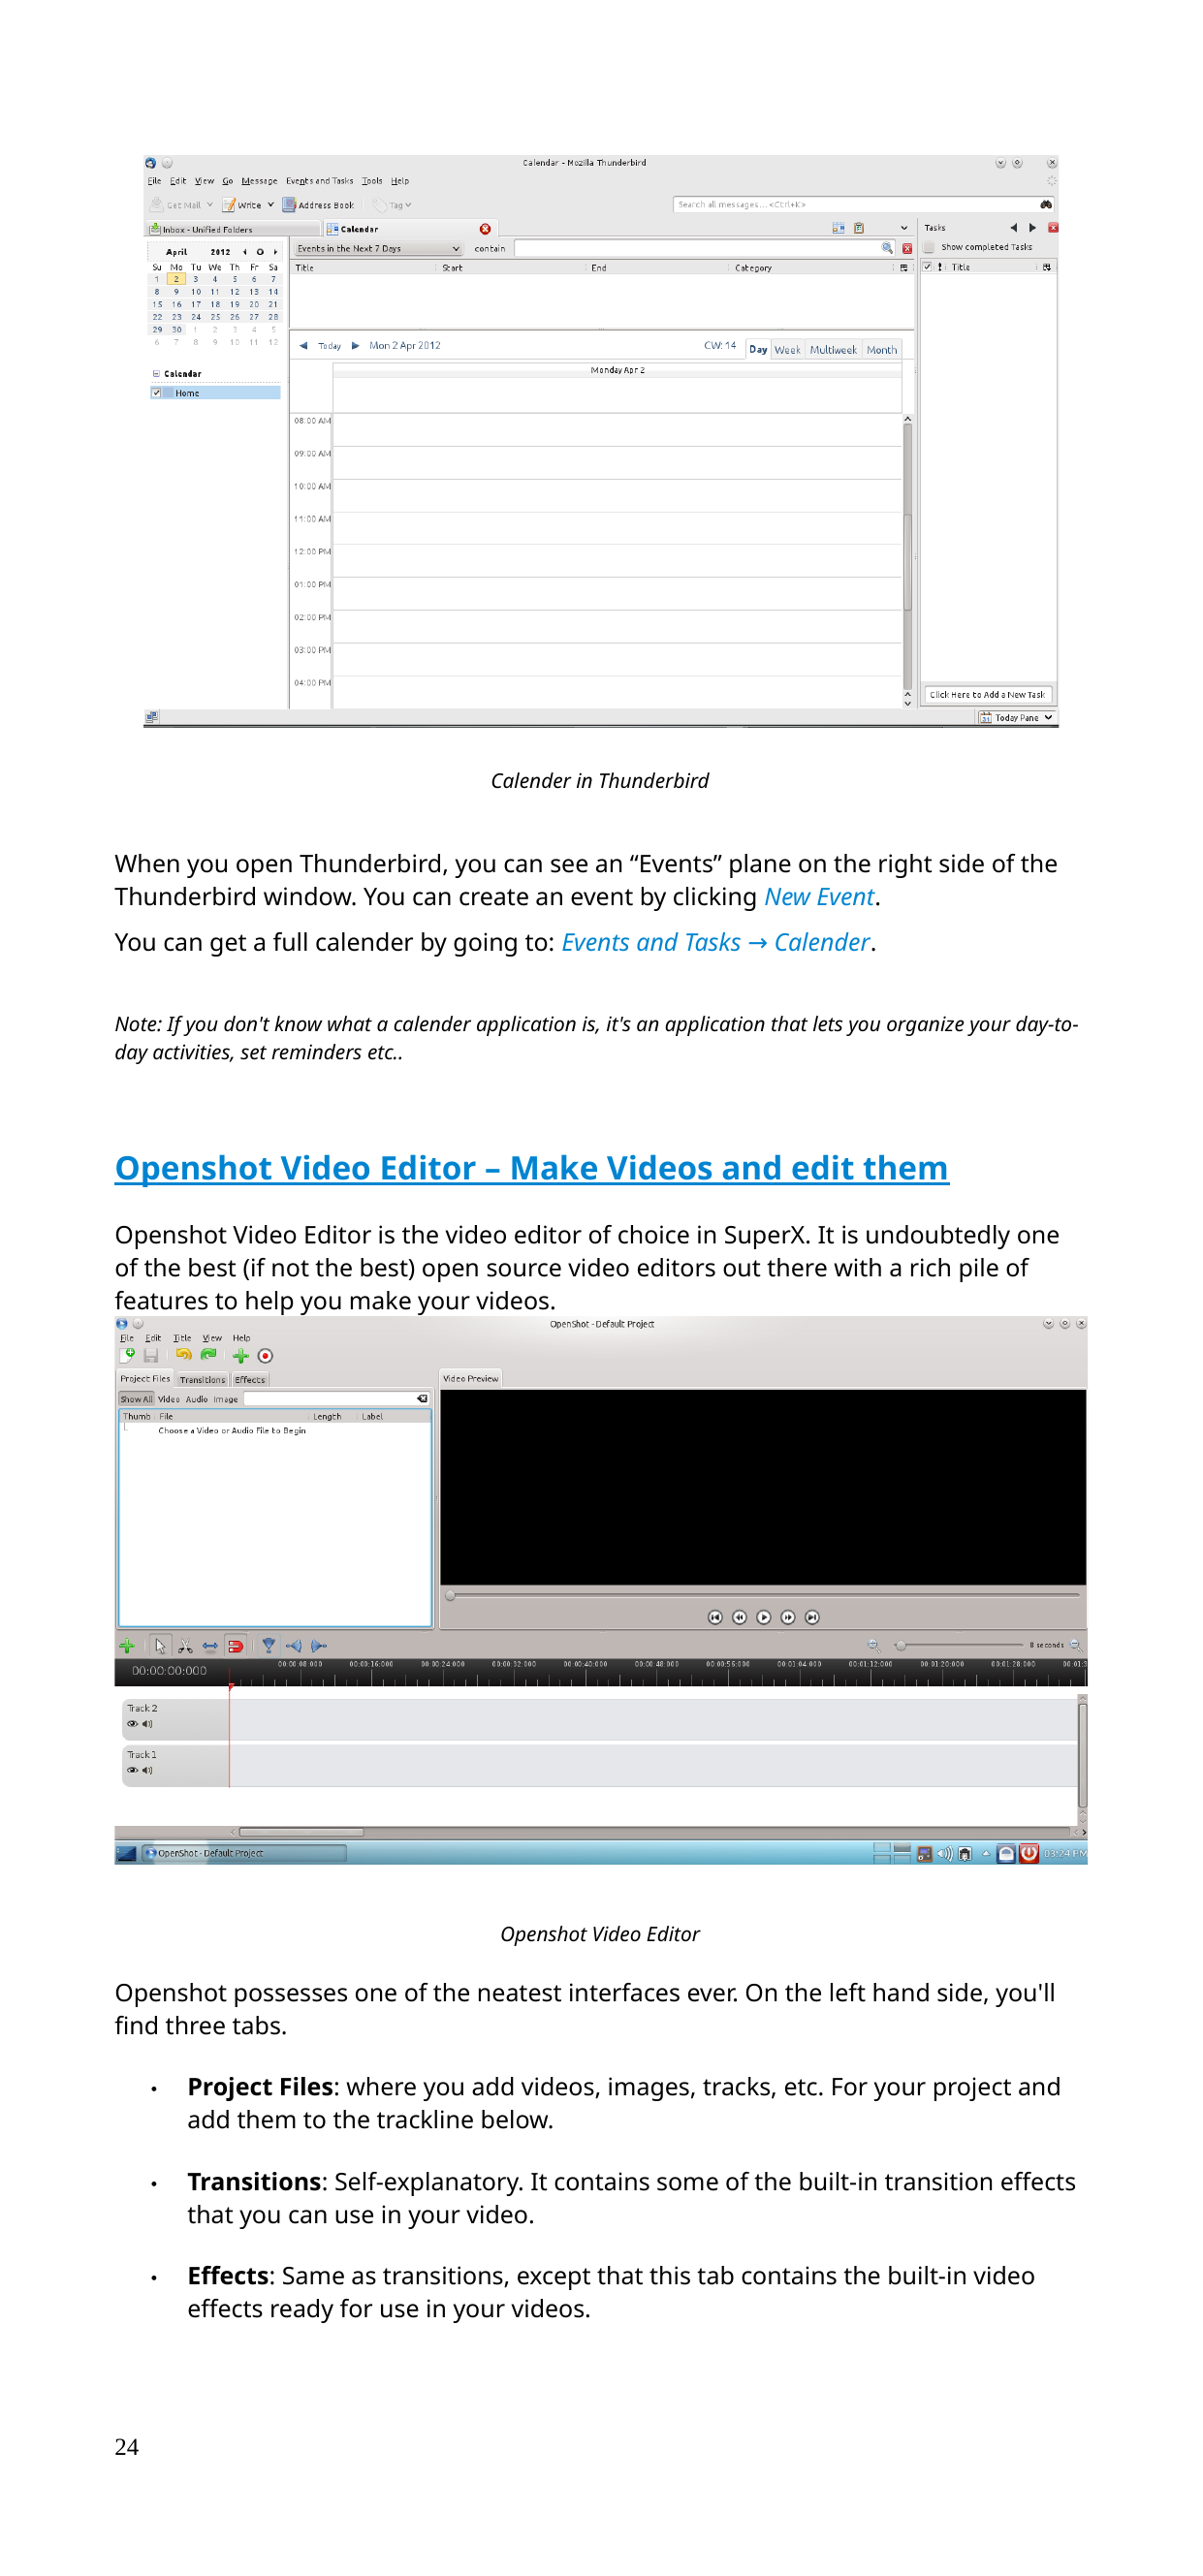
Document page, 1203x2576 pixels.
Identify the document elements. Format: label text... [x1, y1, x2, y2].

text Openshot possesses one of the neatest interfaces ever. On the left hand side, you'll find three tabs. [114, 1976, 1088, 2042]
text Openshot Video Editor is the video editor of choice in SuperX. It is undoubtedly one of the best (if not the best) open source video editors out there with a rich pile of features to help you make your videos. [114, 1218, 1088, 1316]
list Project Files: where you add videos, images, tracks, etc. For your project and add them to the trackline below. [151, 2070, 1088, 2136]
picture [143, 155, 1060, 728]
picture [114, 1316, 1089, 1865]
list Effects: Same as transitions, except that this tab contains the built-in video effects ready for use in your videos. [151, 2259, 1088, 2325]
text You can get a full calender by going to: Events and Tasks → Calender. [114, 925, 1088, 958]
subtitle Openshot Video Editor – Make Videos and edit them [114, 1146, 1088, 1189]
list Transitions: Self-explanatory. It contains some of the built-in transition effects that you can use in your video. [151, 2164, 1088, 2230]
text Note: If you don't know what a calender application is, it's an application that lets you organize your day-to-day activities, set reminders etc.. [114, 1010, 1088, 1065]
text Calender in Thunderbird [114, 768, 1088, 795]
text When you open Thunderbird, you can see an “Events” plane on the right side of the Thunderbird window. You can create an event by clicking New Event. [114, 847, 1088, 913]
text Openshot Video Editor [114, 1920, 1088, 1947]
